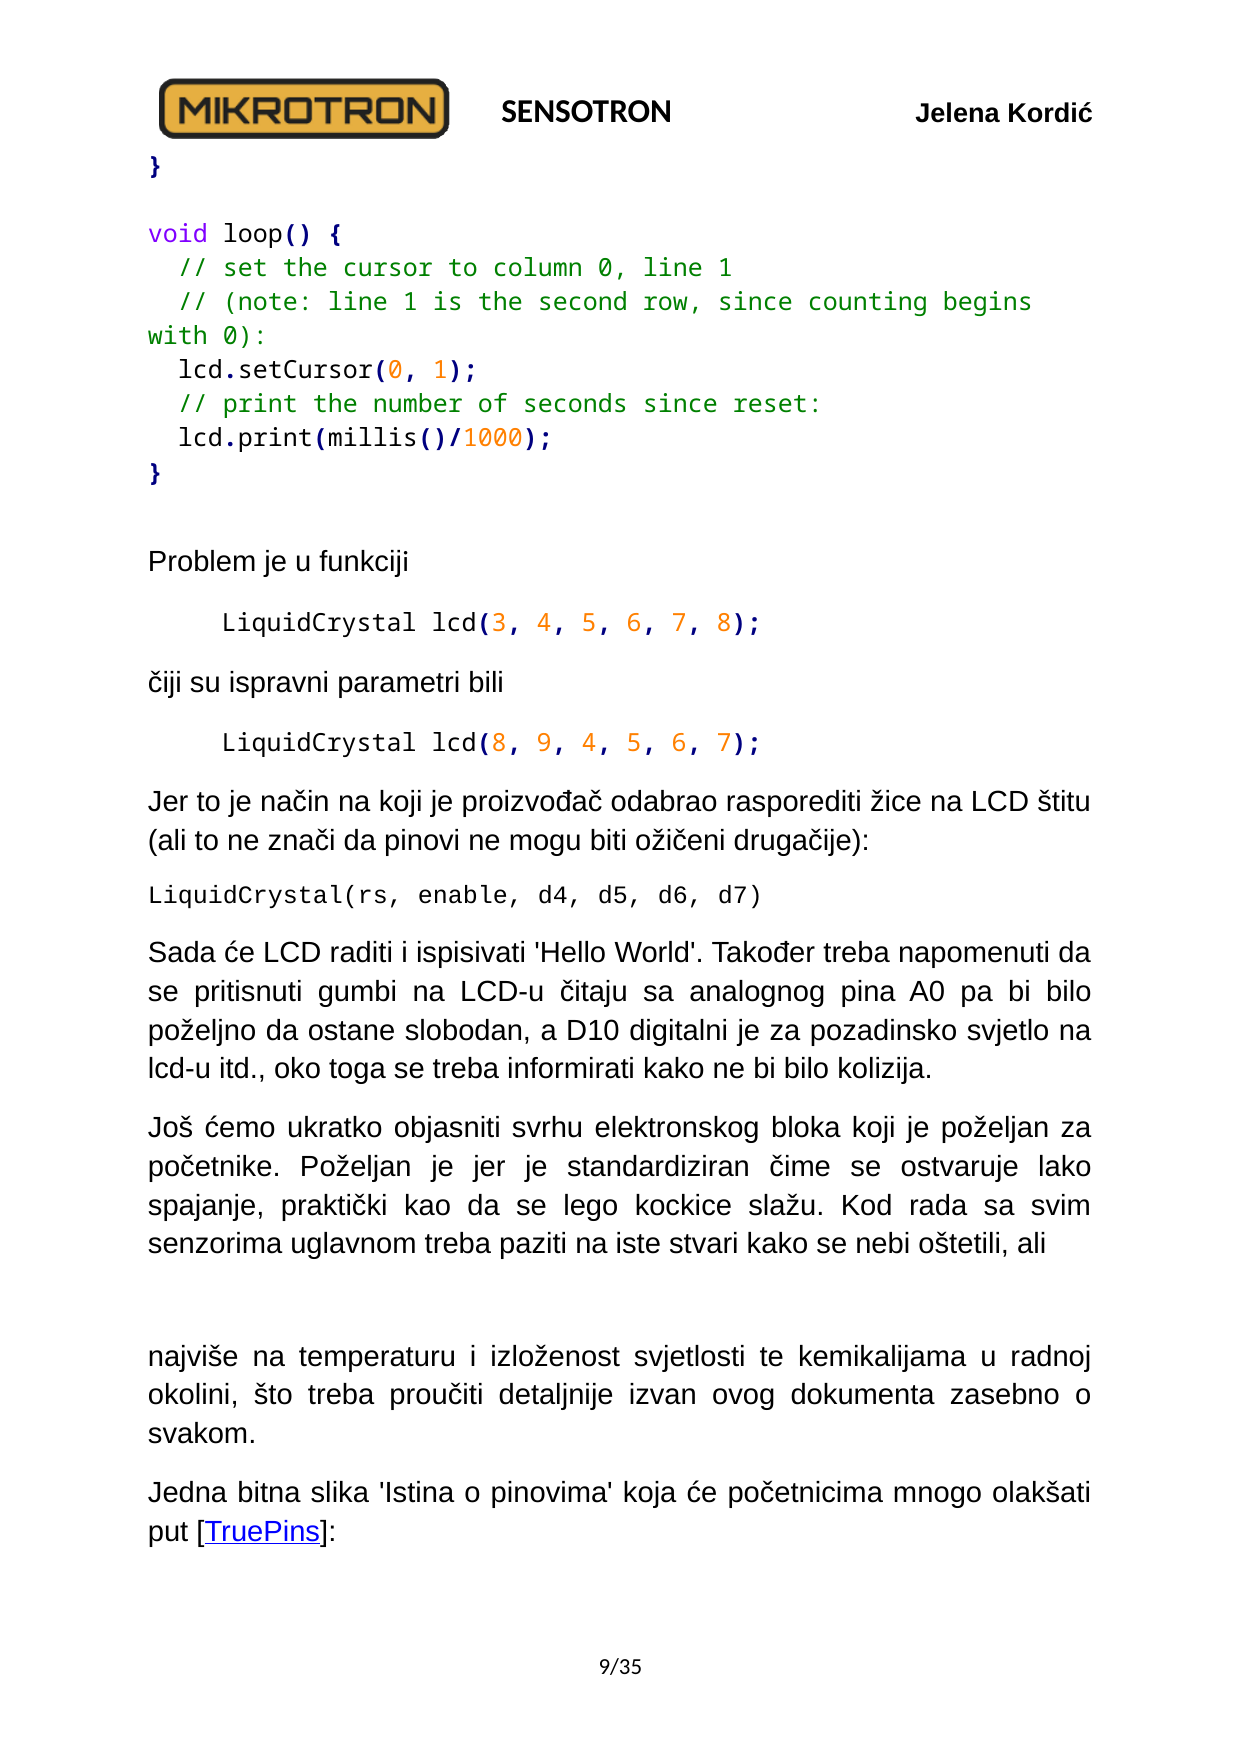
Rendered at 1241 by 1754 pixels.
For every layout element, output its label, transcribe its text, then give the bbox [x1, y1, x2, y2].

text lcd.setCursor(0, 1); [148, 352, 1093, 386]
text Još ćemo ukratko objasniti svrhu elektronskog bloka koji je poželjan za početnike. Poželjan je jer je standardiziran čime se ostvaruje lako spajanje, praktički kao da se lego kockice slažu. Kod rada sa svim senzorima uglavnom treba paziti na iste stvari kako se nebi oštetili, ali [148, 1111, 1093, 1260]
text LiquidCrystal lcd(8, 9, 4, 5, 6, 7); [148, 724, 1093, 758]
text čiji su ispravni parametri bili [148, 665, 1093, 698]
text // set the cursor to column 0, line 1 [148, 250, 1093, 284]
text } [148, 454, 1093, 488]
text void loop() { [148, 216, 1093, 250]
text LiquidCrystal(rs, enable, d4, d5, d6, d7) [148, 882, 1093, 911]
text Problem je u funkciji [148, 543, 1093, 579]
text Jedna bitna slika 'Istina o pinovima' koja će početnicima mnogo olakšati put [TruePins]: [148, 1475, 1093, 1547]
text } [148, 148, 1093, 182]
text LiquidCrystal lcd(3, 4, 5, 6, 7, 8); [148, 605, 1093, 639]
text // (note: line 1 is the second row, since counting begins with 0): [148, 284, 1093, 352]
text // print the number of seconds since reset: [148, 386, 1093, 420]
text Jer to je način na koji je proizvođač odabrao rasporediti žice na LCD štitu (ali to ne znači da pinovi ne mogu biti ožičeni drugačije): [148, 784, 1093, 856]
text najviše na temperaturu i izloženost svjetlosti te kemikalijama u radnoj okolini, što treba proučiti detaljnije izvan ovog dokumenta zasebno o svakom. [148, 1338, 1093, 1449]
text lcd.print(millis()/1000); [148, 420, 1093, 454]
text Sada će LCD raditi i ispisivati 'Hello World'. Također treba napomenuti da se pritisnuti gumbi na LCD-u čitaju sa analognog pina A0 pa bi bilo poželjno da ostane slobodan, a D10 digitalni je za pozadinsko svjetlo na lcd-u itd., oko toga se treba informirati kako ne bi bilo kolizija. [148, 936, 1093, 1085]
